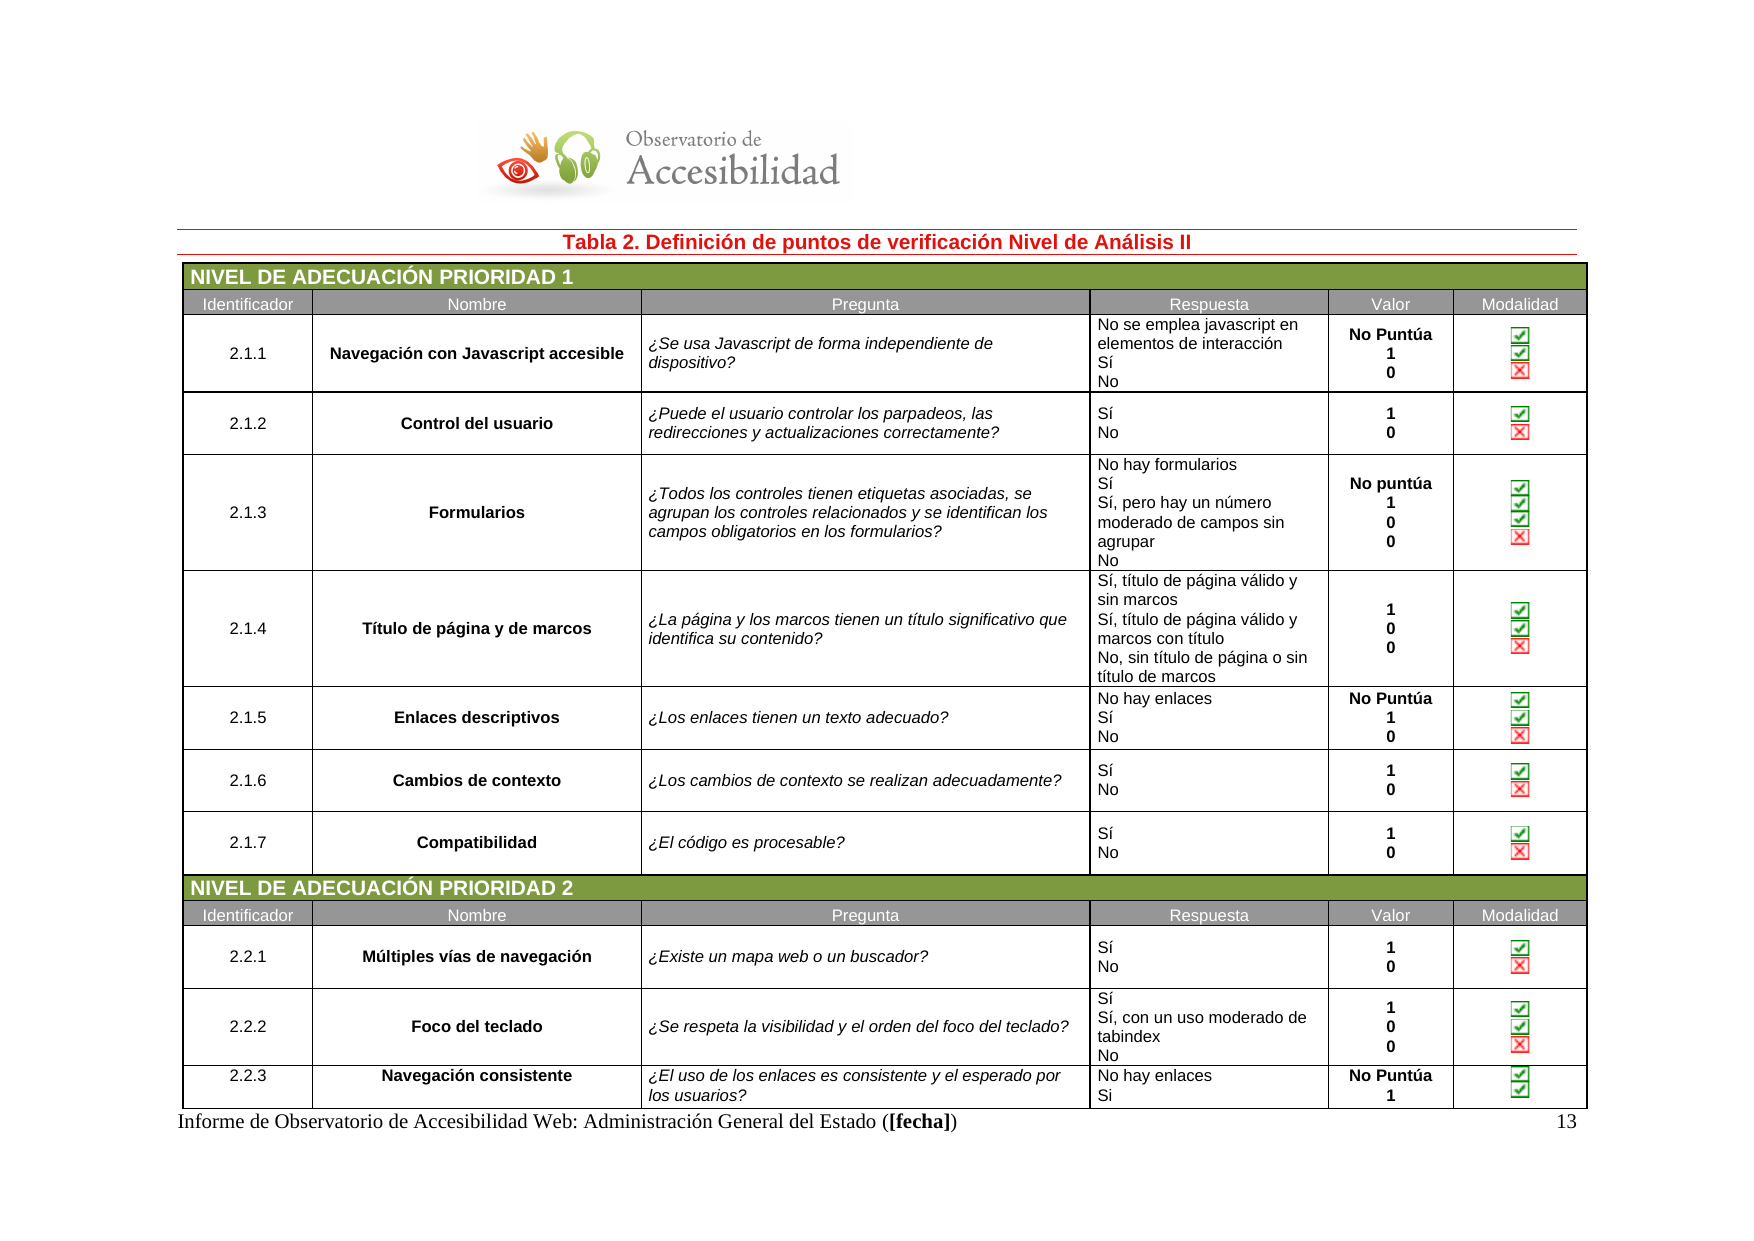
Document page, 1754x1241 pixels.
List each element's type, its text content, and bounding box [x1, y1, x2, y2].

table_cell Pregunta [642, 901, 1089, 925]
picture [1510, 940, 1530, 956]
table_cell 1 0 [1329, 926, 1453, 987]
table_cell Navegación con Javascript accesible [313, 315, 641, 391]
picture [1510, 362, 1530, 379]
picture [1510, 957, 1530, 974]
picture [1510, 1066, 1530, 1098]
table_cell ¿Se respeta la visibilidad y el orden del foco del teclado? [642, 989, 1089, 1065]
table_cell No Puntúa 1 [1329, 1066, 1453, 1108]
table_cell ¿Los enlaces tienen un texto adecuado? [642, 687, 1089, 748]
table_cell [1454, 315, 1586, 391]
table_cell ¿La página y los marcos tienen un título significativo que identifica su contenido? [642, 571, 1089, 686]
table_cell 1 0 0 [1329, 571, 1453, 686]
table_cell Cambios de contexto [313, 750, 641, 811]
table_cell Formularios [313, 455, 641, 570]
table_cell ¿Puede el usuario controlar los parpadeos, las redirecciones y actualizaciones correctamente? [642, 393, 1089, 454]
table_cell Sí No [1091, 812, 1328, 873]
table_cell Identificador [184, 901, 312, 925]
table_cell 2.1.3 [184, 455, 312, 570]
table_cell 2.2.1 [184, 926, 312, 987]
table_cell Compatibilidad [313, 812, 641, 873]
table_cell Control del usuario [313, 393, 641, 454]
table_cell Sí No [1091, 926, 1328, 987]
picture [1510, 480, 1530, 527]
table_cell [1454, 750, 1586, 811]
picture [1510, 620, 1530, 637]
table_cell No puntúa 1 0 0 [1329, 455, 1453, 570]
table_cell 2.2.2 [184, 989, 312, 1065]
table_cell Identificador [184, 290, 312, 314]
picture [1510, 1019, 1530, 1035]
table_cell No hay enlaces Sí No [1091, 687, 1328, 748]
table_cell 1 0 0 [1329, 989, 1453, 1065]
text Tabla 2. Definición de puntos de verificación Nivel de Análisis II [177, 230, 1577, 254]
picture [1510, 763, 1530, 780]
table_cell ¿Se usa Javascript de forma independiente de dispositivo? [642, 315, 1089, 391]
table_cell ¿El uso de los enlaces es consistente y el esperado por los usuarios? [642, 1066, 1089, 1108]
table_cell 2.1.5 [184, 687, 312, 748]
table_cell 1 0 [1329, 812, 1453, 873]
picture [1510, 843, 1530, 860]
table_cell 2.1.2 [184, 393, 312, 454]
table_cell Sí, título de página válido y sin marcos Sí, título de página válido y marcos con título No, sin título de página o sin título de marcos [1091, 571, 1328, 686]
table_cell ¿Los cambios de contexto se realizan adecuadamente? [642, 750, 1089, 811]
table_cell [1454, 455, 1586, 570]
table_cell ¿Existe un mapa web o un buscador? [642, 926, 1089, 987]
table_cell 2.1.7 [184, 812, 312, 873]
table_cell Foco del teclado [313, 989, 641, 1065]
table_cell [1454, 1066, 1586, 1108]
table_cell Nombre [313, 901, 641, 925]
picture [1510, 1001, 1530, 1017]
picture [1510, 1036, 1530, 1053]
table_cell No Puntúa 1 0 [1329, 687, 1453, 748]
table_cell 2.1.4 [184, 571, 312, 686]
table_cell Sí No [1091, 393, 1328, 454]
picture [1510, 710, 1530, 726]
table_cell Nombre [313, 290, 641, 314]
table_cell [1454, 393, 1586, 454]
table_cell [1454, 812, 1586, 873]
table_cell Navegación consistente [313, 1066, 641, 1108]
table_cell No se emplea javascript en elementos de interacción Sí No [1091, 315, 1328, 391]
table_cell 2.1.1 [184, 315, 312, 391]
table_cell Enlaces descriptivos [313, 687, 641, 748]
table_cell [1454, 687, 1586, 748]
picture [1510, 602, 1530, 619]
table_cell 2.1.6 [184, 750, 312, 811]
table_cell 1 0 [1329, 393, 1453, 454]
table_cell Respuesta [1091, 901, 1328, 925]
table_cell Pregunta [642, 290, 1089, 314]
table_cell Modalidad [1454, 901, 1586, 925]
picture [1510, 826, 1530, 842]
table_cell Modalidad [1454, 290, 1586, 314]
table_cell ¿Todos los controles tienen etiquetas asociadas, se agrupan los controles relacionados y se identifican los campos obligatorios en los formularios? [642, 455, 1089, 570]
table_cell Sí No [1091, 750, 1328, 811]
table_cell No hay formularios Sí Sí, pero hay un número moderado de campos sin agrupar No [1091, 455, 1328, 570]
table_cell 1 0 [1329, 750, 1453, 811]
table_cell Sí Sí, con un uso moderado de tabindex No [1091, 989, 1328, 1065]
table_cell NIVEL DE ADECUACIÓN PRIORIDAD 2 [184, 876, 1586, 900]
table_cell Valor [1329, 290, 1453, 314]
table_cell Respuesta [1091, 290, 1328, 314]
table_cell ¿El código es procesable? [642, 812, 1089, 873]
table_cell No hay enlaces Si [1091, 1066, 1328, 1108]
table_cell Múltiples vías de navegación [313, 926, 641, 987]
table_cell No Puntúa 1 0 [1329, 315, 1453, 391]
table_cell [1454, 926, 1586, 987]
picture [1510, 345, 1530, 361]
picture [1510, 692, 1530, 708]
table_cell Valor [1329, 901, 1453, 925]
picture [1510, 638, 1530, 654]
picture [1510, 327, 1530, 344]
picture [1510, 406, 1530, 422]
table_header NIVEL DE ADECUACIÓN PRIORIDAD 1 [184, 264, 1586, 289]
picture [1510, 529, 1530, 545]
table_cell [1454, 989, 1586, 1065]
picture [1510, 424, 1530, 440]
table_cell [1454, 571, 1586, 686]
picture [1510, 727, 1530, 744]
table_cell Título de página y de marcos [313, 571, 641, 686]
picture [1510, 781, 1530, 797]
picture [477, 122, 854, 204]
table_cell 2.2.3 [184, 1066, 312, 1108]
